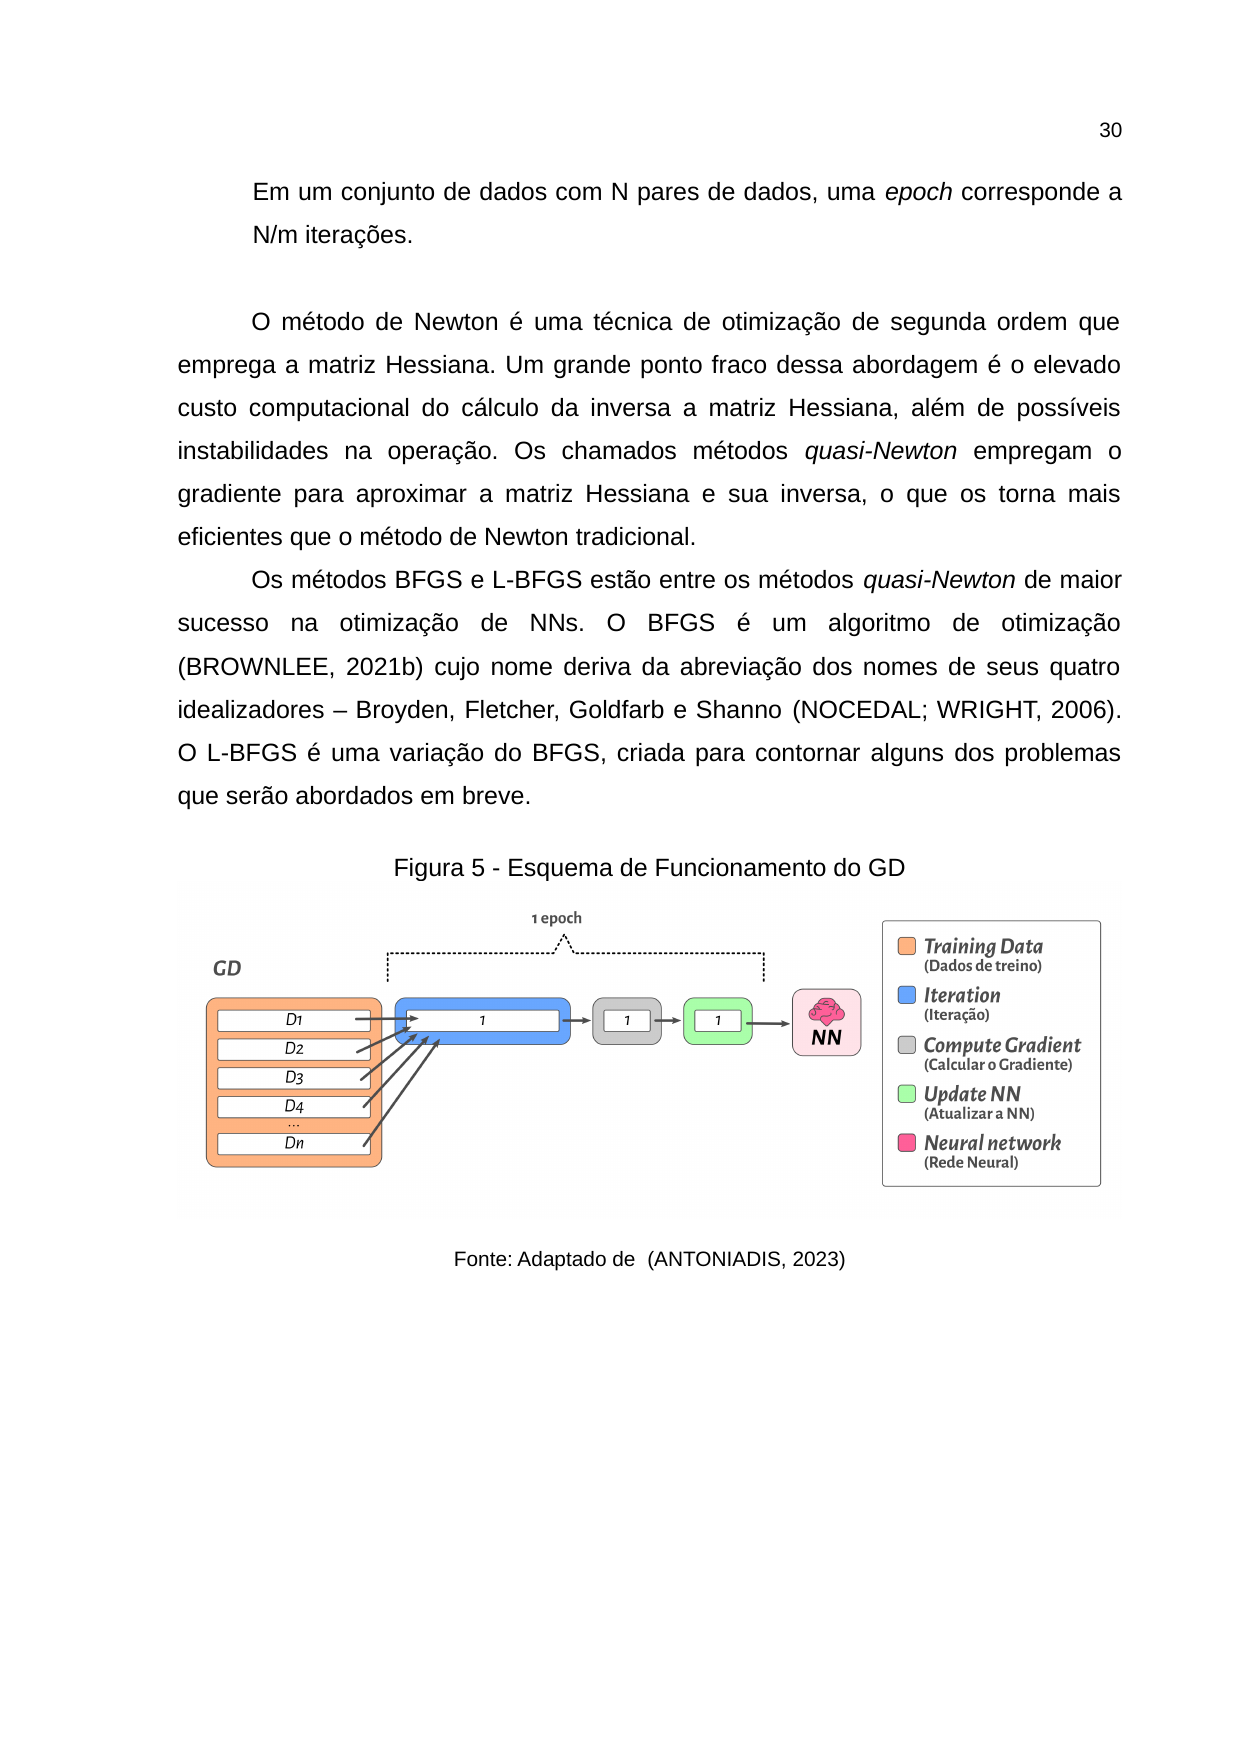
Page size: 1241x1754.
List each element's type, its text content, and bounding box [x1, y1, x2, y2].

text Figura 5 - Esquema de Funcionamento do GD [177, 853, 1122, 881]
list Em um conjunto de dados com N pares de dados, uma epoch corresponde a N/m iterações. [215, 177, 1122, 249]
text Os métodos BFGS e L-BFGS estão entre os métodos quasi-Newton de maior sucesso na otimização de NNs. O BFGS é um algoritmo de otimização (BROWNLEE, 2021b) cujo nome deriva da abreviação dos nomes de seus quatro idealizadores – Broyden, Fletcher, Goldfarb e Shanno (NOCEDAL; WRIGHT, 2006). O L-BFGS é uma variação do BFGS, criada para contornar alguns dos problemas que serão abordados em breve. [177, 565, 1122, 809]
picture [177, 881, 1123, 1219]
text Fonte: Adaptado de (ANTONIADIS, 2023) [177, 1247, 1122, 1271]
text O método de Newton é uma técnica de otimização de segunda ordem que emprega a matriz Hessiana. Um grande ponto fraco dessa abordagem é o elevado custo computacional do cálculo da inversa a matriz Hessiana, além de possíveis instabilidades na operação. Os chamados métodos quasi-Newton empregam o gradiente para aproximar a matriz Hessiana e sua inversa, o que os torna mais eficientes que o método de Newton tradicional. [177, 306, 1122, 551]
